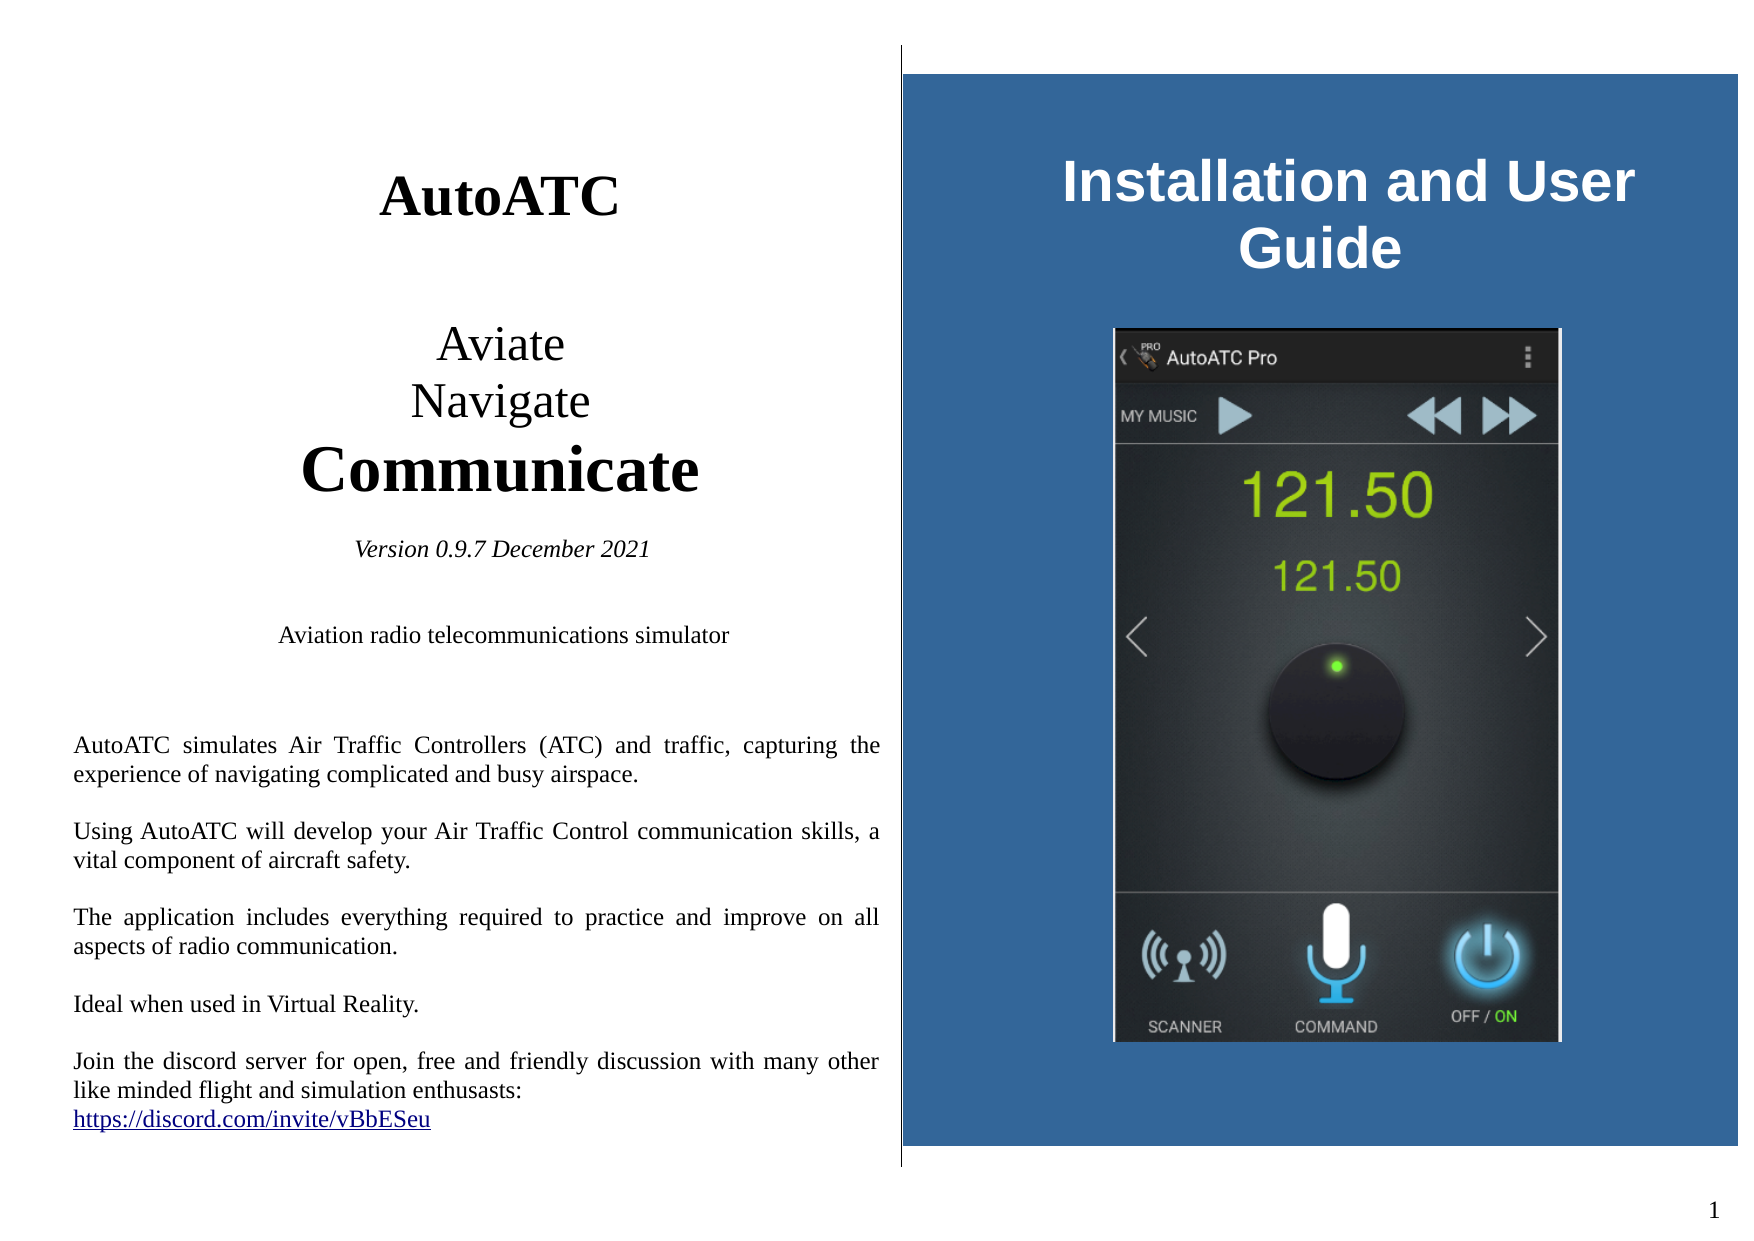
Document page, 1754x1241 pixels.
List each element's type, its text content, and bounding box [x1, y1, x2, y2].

text The application includes everything required to practice and improve on all aspects of radio communication. [73, 902, 881, 960]
text Navigate [73, 371, 898, 429]
text Join the discord server for open, free and friendly discussion with many other like minded flight and simulation enthusasts: [73, 1046, 881, 1104]
text Ideal when used in Virtual Reality. [73, 989, 881, 1017]
text https://discord.com/invite/vBbESeu [73, 1104, 881, 1132]
text Aviate [73, 314, 898, 371]
text Version 0.9.7 December 2021 [108, 534, 898, 563]
text Aviation radio telecommunications simulator [108, 620, 898, 649]
title Installation and User Guide [921, 147, 1720, 281]
text AutoATC [73, 160, 898, 227]
text Using AutoATC will develop your Air Traffic Control communication skills, a vital component of aircraft safety. [73, 816, 881, 874]
text AutoATC simulates Air Traffic Controllers (ATC) and traffic, capturing the experience of navigating complicated and busy airspace. [73, 730, 881, 787]
picture [1113, 328, 1562, 1042]
text Communicate [73, 429, 898, 505]
